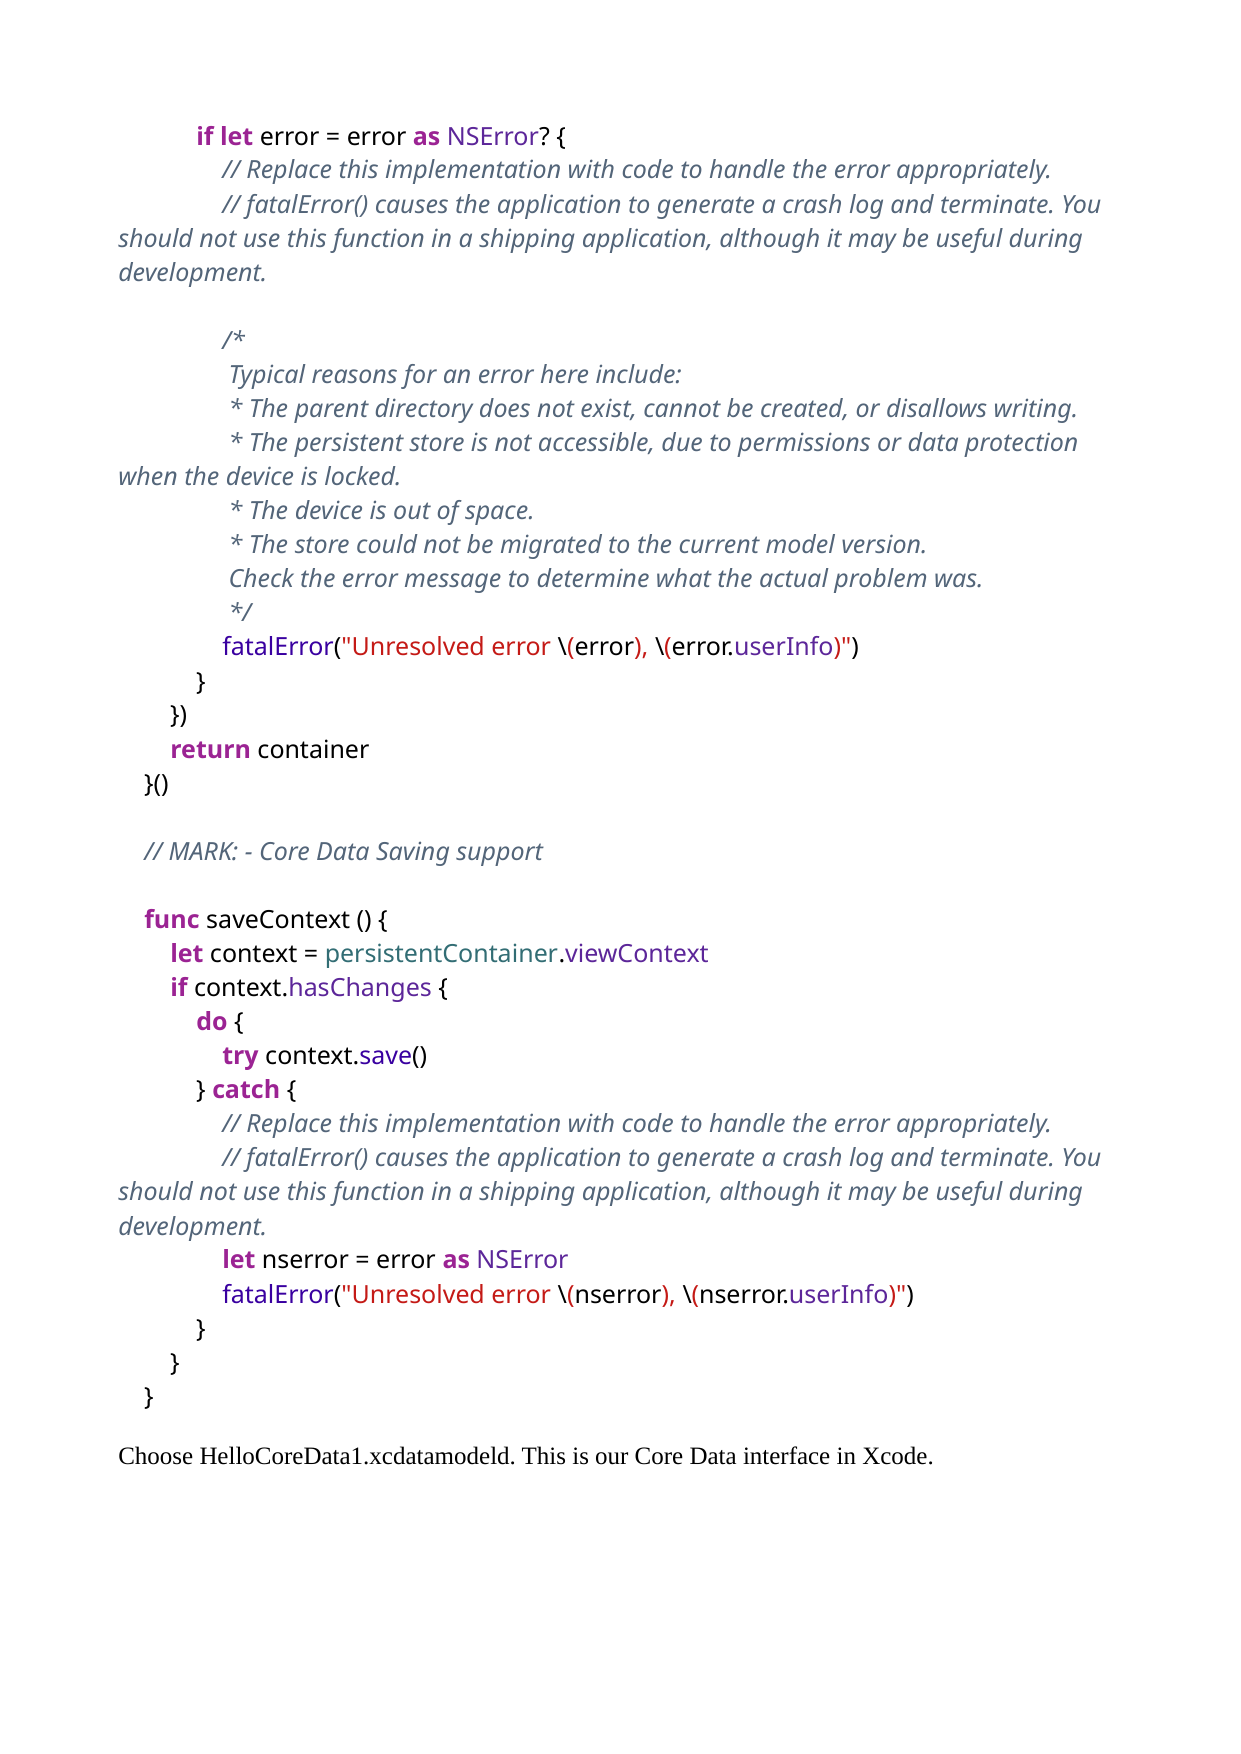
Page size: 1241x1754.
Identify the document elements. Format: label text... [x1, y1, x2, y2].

text } [118, 663, 1122, 697]
text func saveContext () { [118, 902, 1122, 936]
text let context = persistentContainer.viewContext [118, 936, 1122, 970]
text }() [118, 765, 1122, 799]
text fatalError("Unresolved error \(nserror), \(nserror.userInfo)") [118, 1276, 1122, 1310]
text // fatalError() causes the application to generate a crash log and terminate. You should not use this function in a shipping application, although it may be useful during development. [118, 186, 1122, 288]
text if context.hasChanges { [118, 970, 1122, 1004]
text * The store could not be migrated to the current model version. [118, 527, 1122, 561]
text if let error = error as NSError? { [118, 118, 1122, 152]
text } [118, 1344, 1122, 1378]
text } catch { [118, 1072, 1122, 1106]
text // Replace this implementation with code to handle the error appropriately. [118, 152, 1122, 186]
text } [118, 1310, 1122, 1344]
text * The persistent store is not accessible, due to permissions or data protection when the device is locked. [118, 425, 1122, 493]
text try context.save() [118, 1038, 1122, 1072]
text fatalError("Unresolved error \(error), \(error.userInfo)") [118, 629, 1122, 663]
text return container [118, 731, 1122, 765]
text } [118, 1378, 1122, 1412]
text do { [118, 1004, 1122, 1038]
text // MARK: - Core Data Saving support [118, 833, 1122, 867]
text * The device is out of space. [118, 493, 1122, 527]
text let nserror = error as NSError [118, 1242, 1122, 1276]
text * The parent directory does not exist, cannot be created, or disallows writing. [118, 391, 1122, 425]
text Typical reasons for an error here include: [118, 357, 1122, 391]
text // fatalError() causes the application to generate a crash log and terminate. You should not use this function in a shipping application, although it may be useful during development. [118, 1140, 1122, 1242]
text */ [118, 595, 1122, 629]
text Choose HelloCoreData1.xcdatamodeld. This is our Core Data interface in Xcode. [118, 1441, 1122, 1470]
text }) [118, 697, 1122, 731]
text // Replace this implementation with code to handle the error appropriately. [118, 1106, 1122, 1140]
text Check the error message to determine what the actual problem was. [118, 561, 1122, 595]
text /* [118, 322, 1122, 357]
